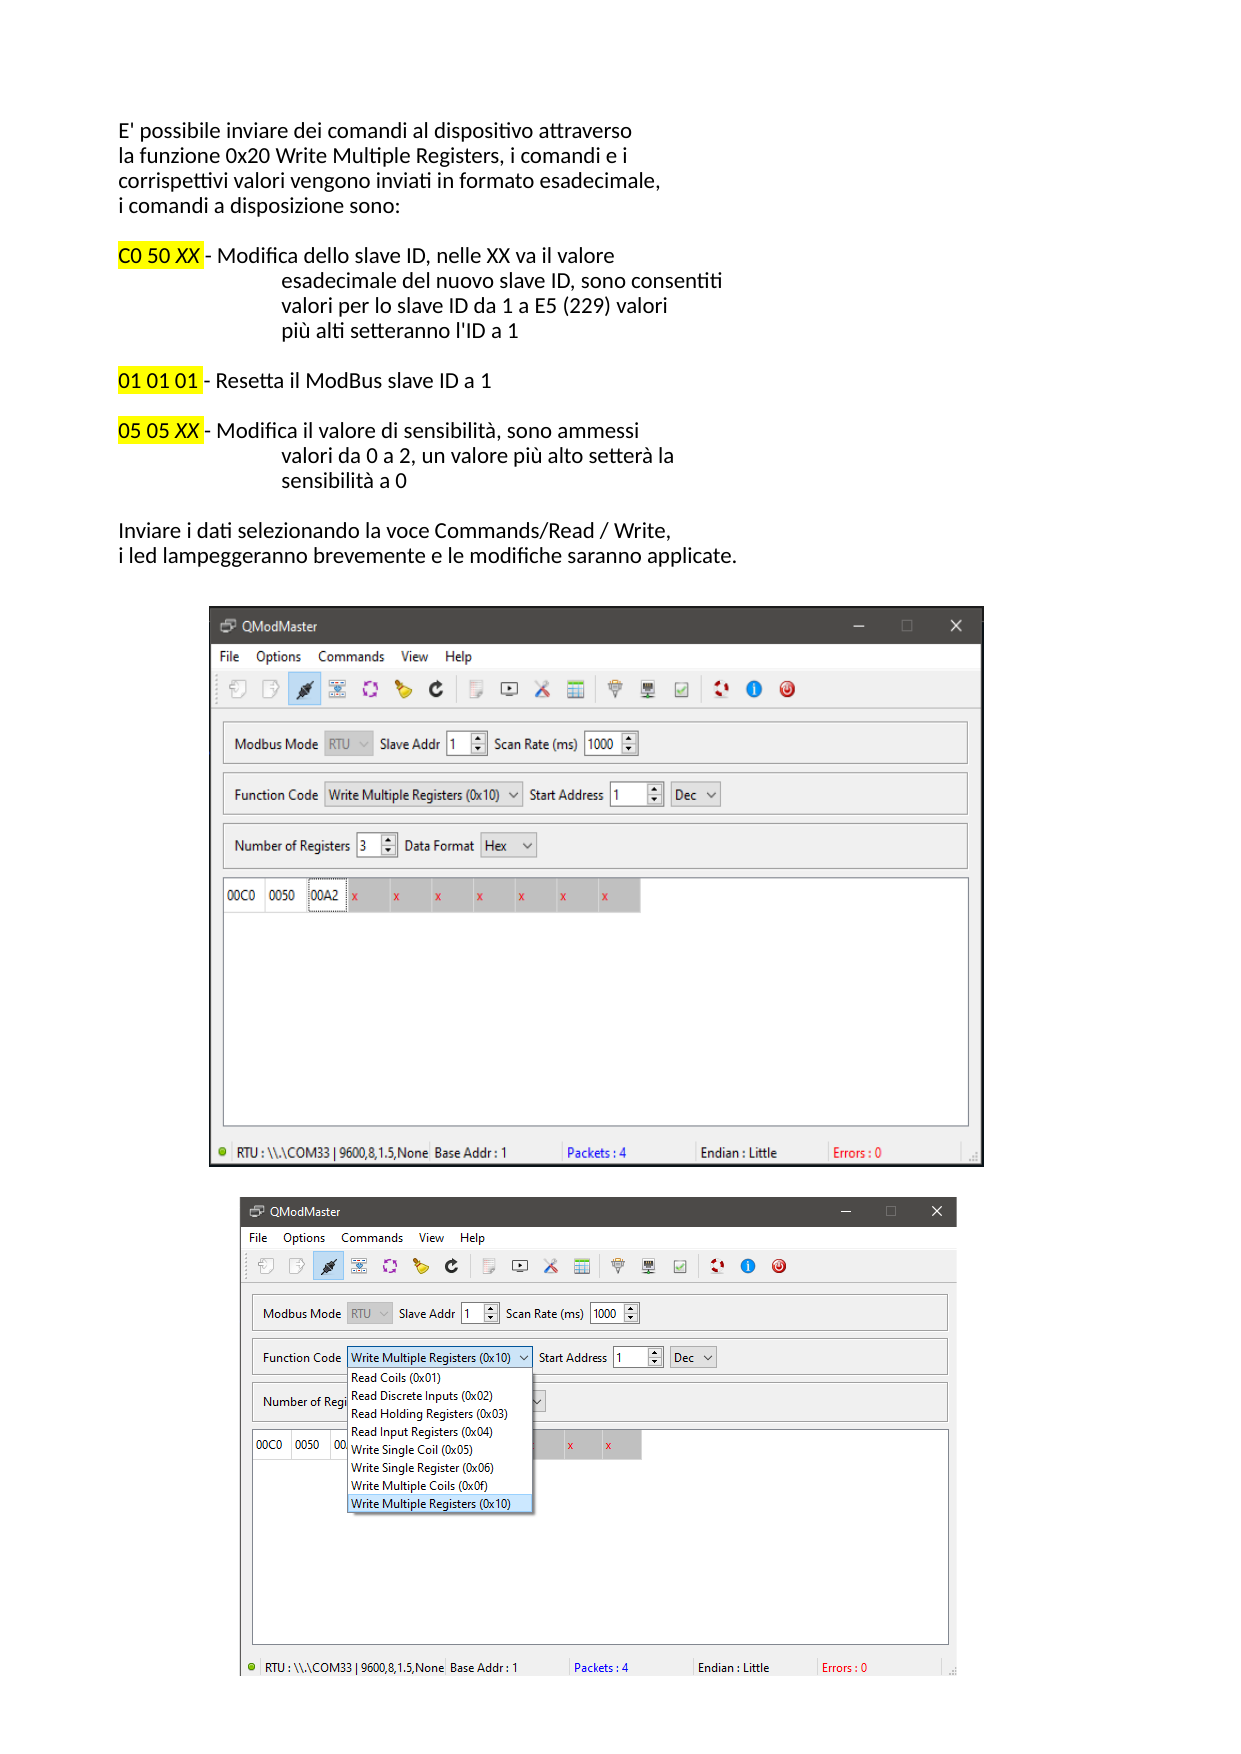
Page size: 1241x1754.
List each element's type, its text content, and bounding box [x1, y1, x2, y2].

text C0 50 XX - Modifica dello slave ID, nelle XX va il valore [118, 243, 1122, 268]
text 05 05 XX - Modifica il valore di sensibilità, sono ammessi [118, 418, 1122, 443]
text i led lampeggeranno brevemente e le modifiche saranno applicate. [118, 543, 1122, 568]
text i comandi a disposizione sono: [118, 193, 1122, 218]
text sensibilità a 0 [118, 468, 1122, 493]
text esadecimale del nuovo slave ID, sono consentiti [118, 268, 1122, 293]
text corrispettivi valori vengono inviati in formato esadecimale, [118, 168, 1122, 193]
text più alti setteranno l'ID a 1 [118, 318, 1122, 343]
picture [209, 606, 984, 1167]
text valori da 0 a 2, un valore più alto setterà la [118, 443, 1122, 468]
picture [239, 1197, 957, 1676]
text 01 01 01 - Resetta il ModBus slave ID a 1 [118, 368, 1122, 393]
text la funzione 0x20 Write Multiple Registers, i comandi e i [118, 143, 1122, 168]
text Inviare i dati selezionando la voce Commands/Read / Write, [118, 518, 1122, 543]
text E' possibile inviare dei comandi al dispositivo attraverso [118, 118, 1122, 143]
text valori per lo slave ID da 1 a E5 (229) valori [118, 293, 1122, 318]
